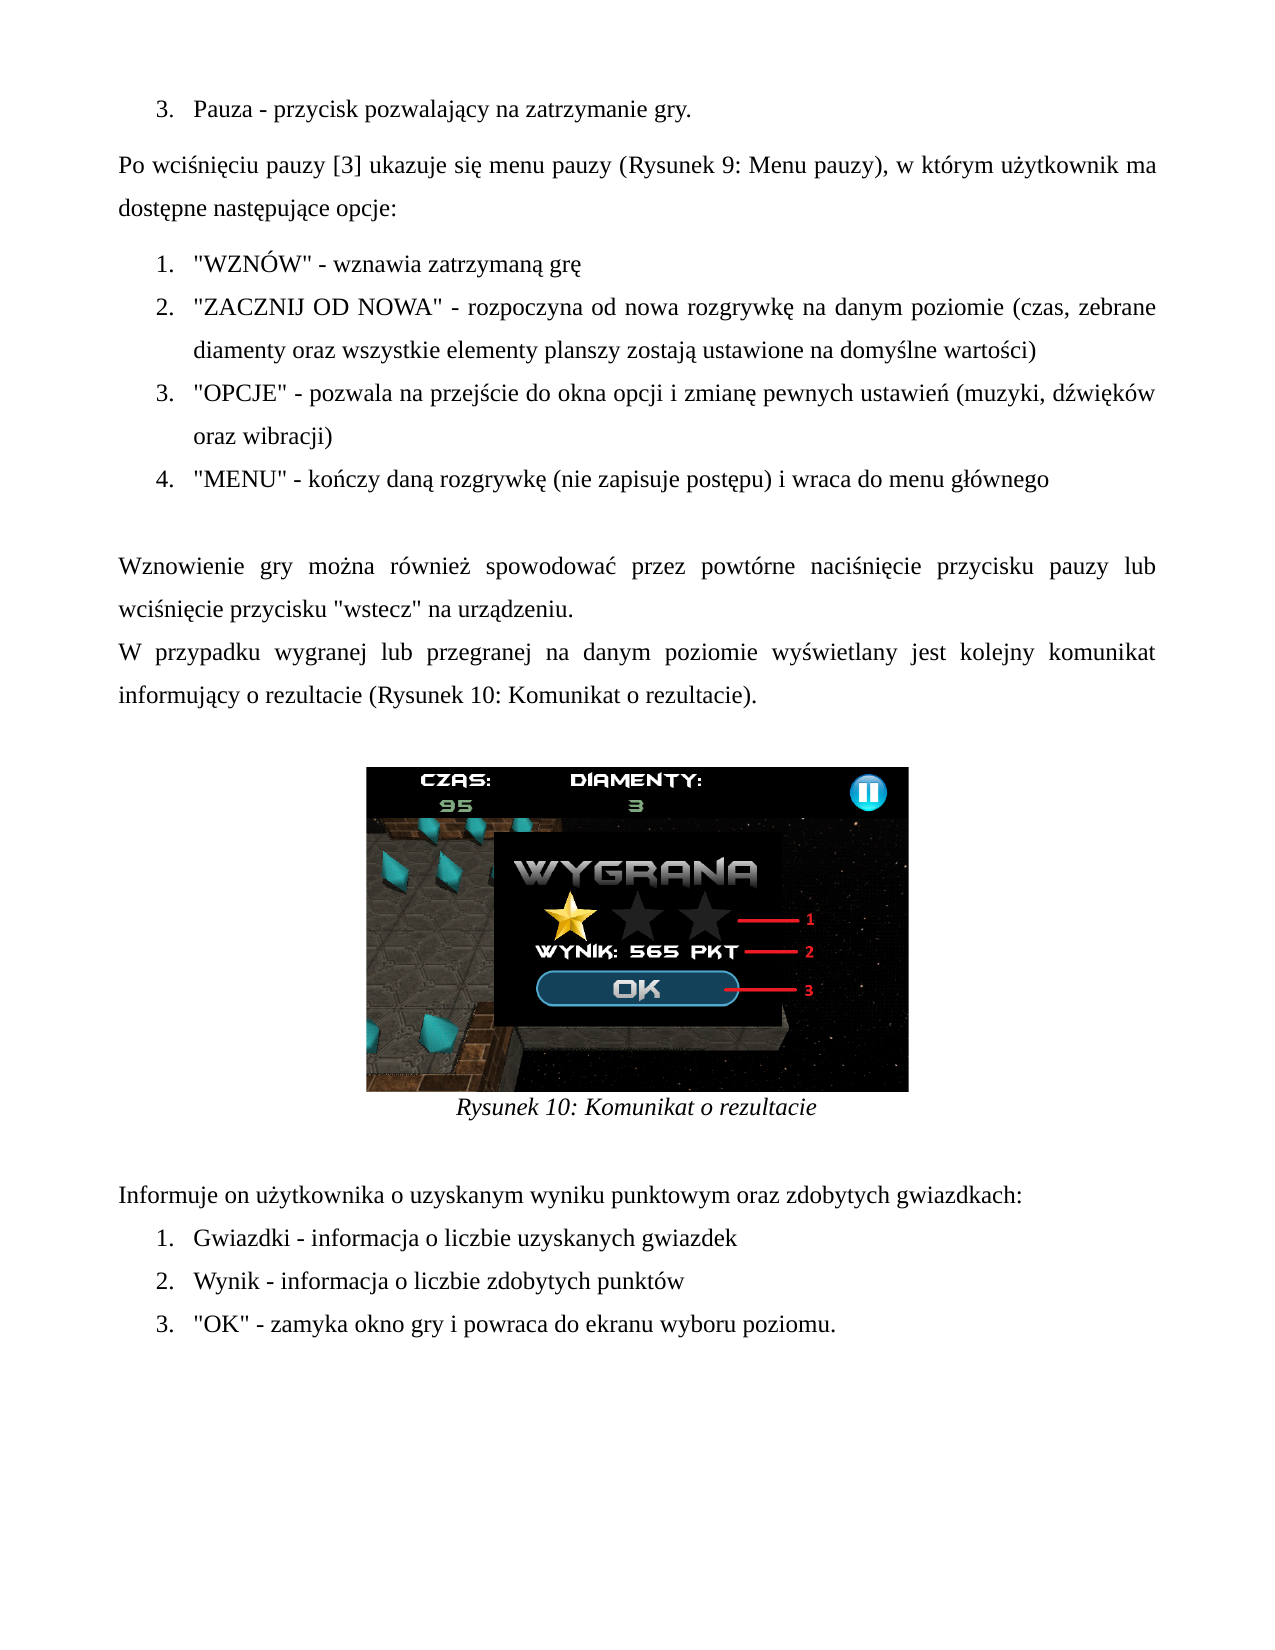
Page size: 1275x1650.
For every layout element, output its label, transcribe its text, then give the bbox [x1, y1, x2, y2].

list "WZNÓW" - wznawia zatrzymaną grę [156, 249, 1157, 278]
text Rysunek 10: Komunikat o rezultacie [368, 1092, 907, 1121]
text Wznowienie gry można również spowodować przez powtórne naciśnięcie przycisku pauzy lub wciśnięcie przycisku "wstecz" na urządzeniu. [118, 551, 1157, 623]
text W przypadku wygranej lub przegranej na danym poziomie wyświetlany jest kolejny komunikat informujący o rezultacie (Rysunek 10: Komunikat o rezultacie). [118, 637, 1157, 709]
list Pauza - przycisk pozwalający na zatrzymanie gry. [156, 94, 1157, 123]
list "ZACZNIJ OD NOWA" - rozpoczyna od nowa rozgrywkę na danym poziomie (czas, zebrane diamenty oraz wszystkie elementy planszy zostają ustawione na domyślne wartości) [156, 292, 1157, 364]
list Wynik - informacja o liczbie zdobytych punktów [156, 1266, 1157, 1295]
picture [366, 767, 909, 1092]
list "OK" - zamyka okno gry i powraca do ekranu wyboru poziomu. [156, 1309, 1157, 1338]
list "OPCJE" - pozwala na przejście do okna opcji i zmianę pewnych ustawień (muzyki, dźwięków oraz wibracji) [156, 378, 1157, 450]
text Po wciśnięciu pauzy [3] ukazuje się menu pauzy (Rysunek 9: Menu pauzy), w którym użytkownik ma dostępne następujące opcje: [118, 150, 1157, 222]
text Informuje on użytkownika o uzyskanym wyniku punktowym oraz zdobytych gwiazdkach: [118, 1180, 1157, 1208]
list Gwiazdki - informacja o liczbie uzyskanych gwiazdek [156, 1223, 1157, 1252]
list "MENU" - kończy daną rozgrywkę (nie zapisuje postępu) i wraca do menu głównego [156, 464, 1157, 493]
